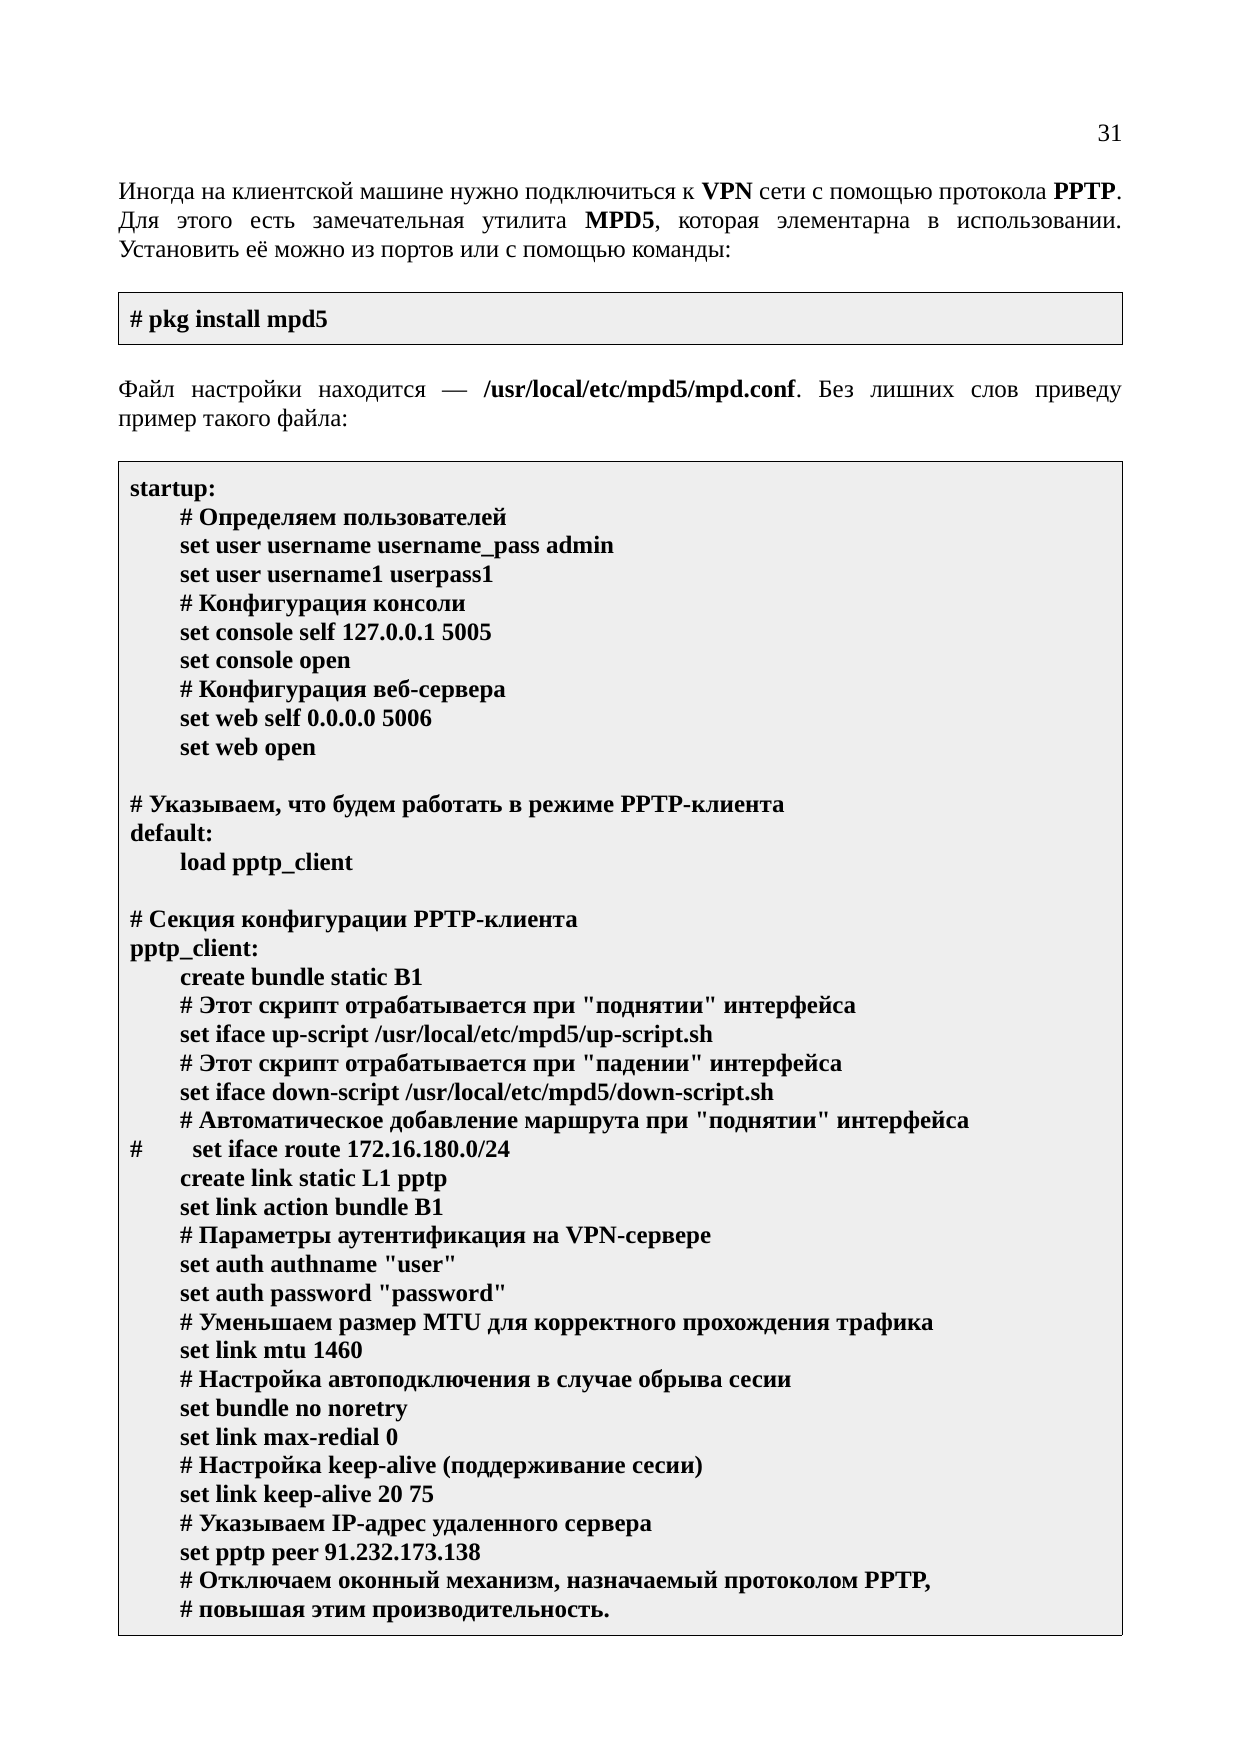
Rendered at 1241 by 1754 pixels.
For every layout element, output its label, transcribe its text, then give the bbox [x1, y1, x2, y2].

text set auth password "password" [119, 1266, 1122, 1295]
text default: [119, 806, 1122, 835]
text create bundle static B1 [119, 950, 1122, 978]
text # Параметры аутентификация на VPN-сервере [119, 1208, 1122, 1237]
text # Определяем пользователей [119, 490, 1122, 518]
text pptp_client: [119, 921, 1122, 950]
text Файл настройки находится — /usr/local/etc/mpd5/mpd.conf. Без лишних слов приведу пример такого файла: [118, 374, 1122, 432]
text # Секция конфигурации PPTP-клиента [119, 892, 1122, 921]
text set web self 0.0.0.0 5006 [119, 691, 1122, 720]
text Иногда на клиентской машине нужно подключиться к VPN сети с помощью протокола PPTP. Для этого есть замечательная утилита MPD5, которая элементарна в использовании. Установить её можно из портов или с помощью команды: [118, 176, 1122, 263]
text # Конфигурация веб-сервера [119, 662, 1122, 691]
text set link keep-alive 20 75 [119, 1467, 1122, 1496]
text # Отключаем оконный механизм, назначаемый протоколом PPTP, [119, 1553, 1122, 1582]
text create link static L1 pptp [119, 1151, 1122, 1180]
text # Конфигурация консоли [119, 576, 1122, 605]
text set link max-redial 0 [119, 1410, 1122, 1438]
text set console open [119, 633, 1122, 662]
text set pptp peer 91.232.173.138 [119, 1525, 1122, 1553]
text # Настройка keep-alive (поддерживание сесии) [119, 1438, 1122, 1467]
text # повышая этим производительность. [119, 1582, 1122, 1635]
text set console self 127.0.0.1 5005 [119, 605, 1122, 633]
text set iface up-script /usr/local/etc/mpd5/up-script.sh [119, 1007, 1122, 1036]
text set web open [119, 720, 1122, 748]
text set bundle no noretry [119, 1381, 1122, 1410]
text startup: [119, 462, 1122, 490]
text # Указываем IP-адрес удаленного сервера [119, 1496, 1122, 1525]
text # pkg install mpd5 [119, 293, 1122, 344]
text load pptp_client [119, 835, 1122, 863]
text # Этот скрипт отрабатывается при "поднятии" интерфейса [119, 978, 1122, 1007]
text set auth authname "user" [119, 1237, 1122, 1266]
text # Этот скрипт отрабатывается при "падении" интерфейса [119, 1036, 1122, 1065]
text set iface down-script /usr/local/etc/mpd5/down-script.sh [119, 1065, 1122, 1093]
text # Уменьшаем размер MTU для корректного прохождения трафика [119, 1295, 1122, 1323]
text set user username username_pass admin [119, 518, 1122, 547]
text # set iface route 172.16.180.0/24 [119, 1122, 1122, 1151]
text # Указываем, что будем работать в режиме PPTP-клиента [119, 777, 1122, 806]
text # Автоматическое добавление маршрута при "поднятии" интерфейса [119, 1093, 1122, 1122]
text set user username1 userpass1 [119, 547, 1122, 576]
text set link mtu 1460 [119, 1323, 1122, 1352]
text # Настройка автоподключения в случае обрыва сесии [119, 1352, 1122, 1381]
text set link action bundle B1 [119, 1180, 1122, 1208]
